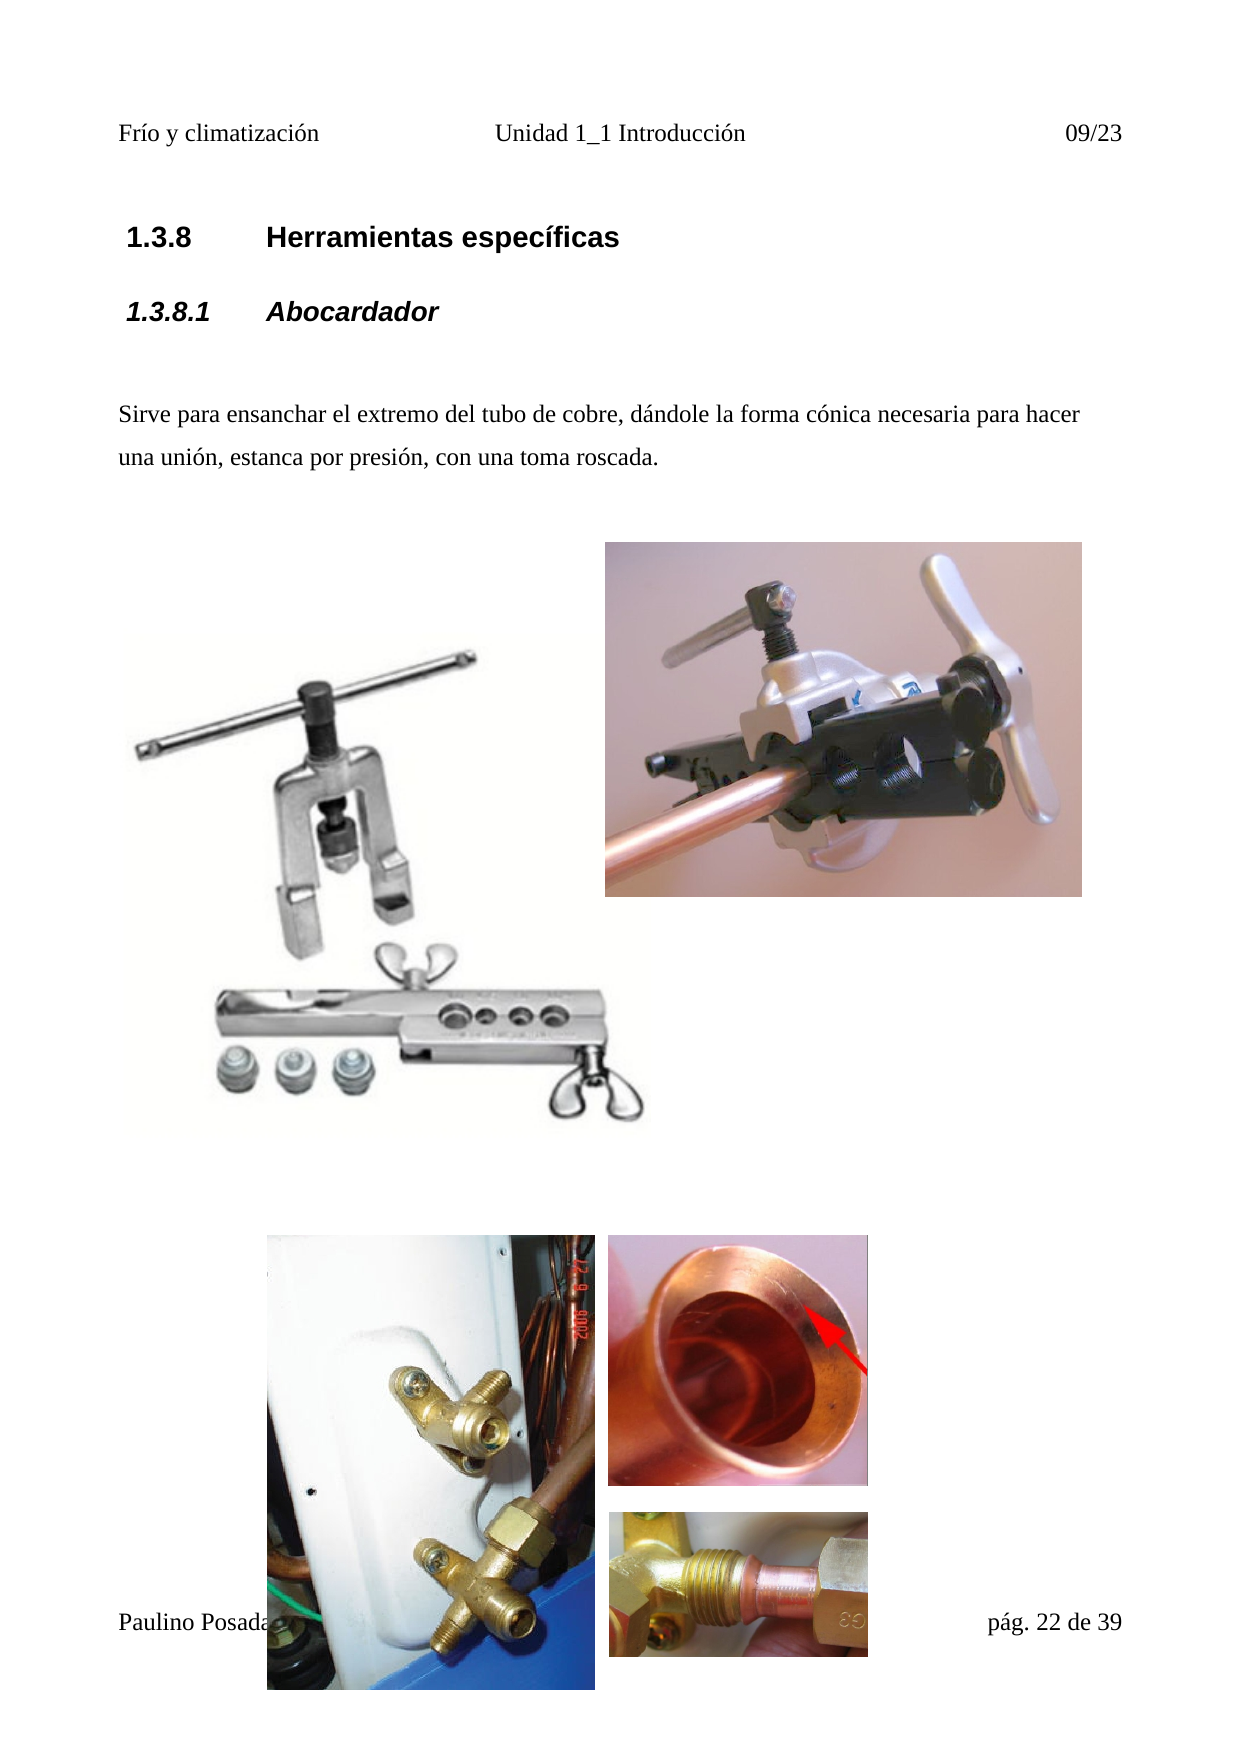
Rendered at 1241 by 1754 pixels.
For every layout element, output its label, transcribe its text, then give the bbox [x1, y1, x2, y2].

picture [118, 542, 1082, 1138]
picture [609, 1512, 868, 1657]
subtitle Abocardador [118, 295, 1122, 327]
subtitle Herramientas específicas [118, 220, 1122, 253]
picture [267, 1235, 595, 1690]
picture [608, 1235, 868, 1486]
text Sirve para ensanchar el extremo del tubo de cobre, dándole la forma cónica necesaria para hacer una unión, estanca por presión, con una toma roscada. [118, 399, 1122, 471]
